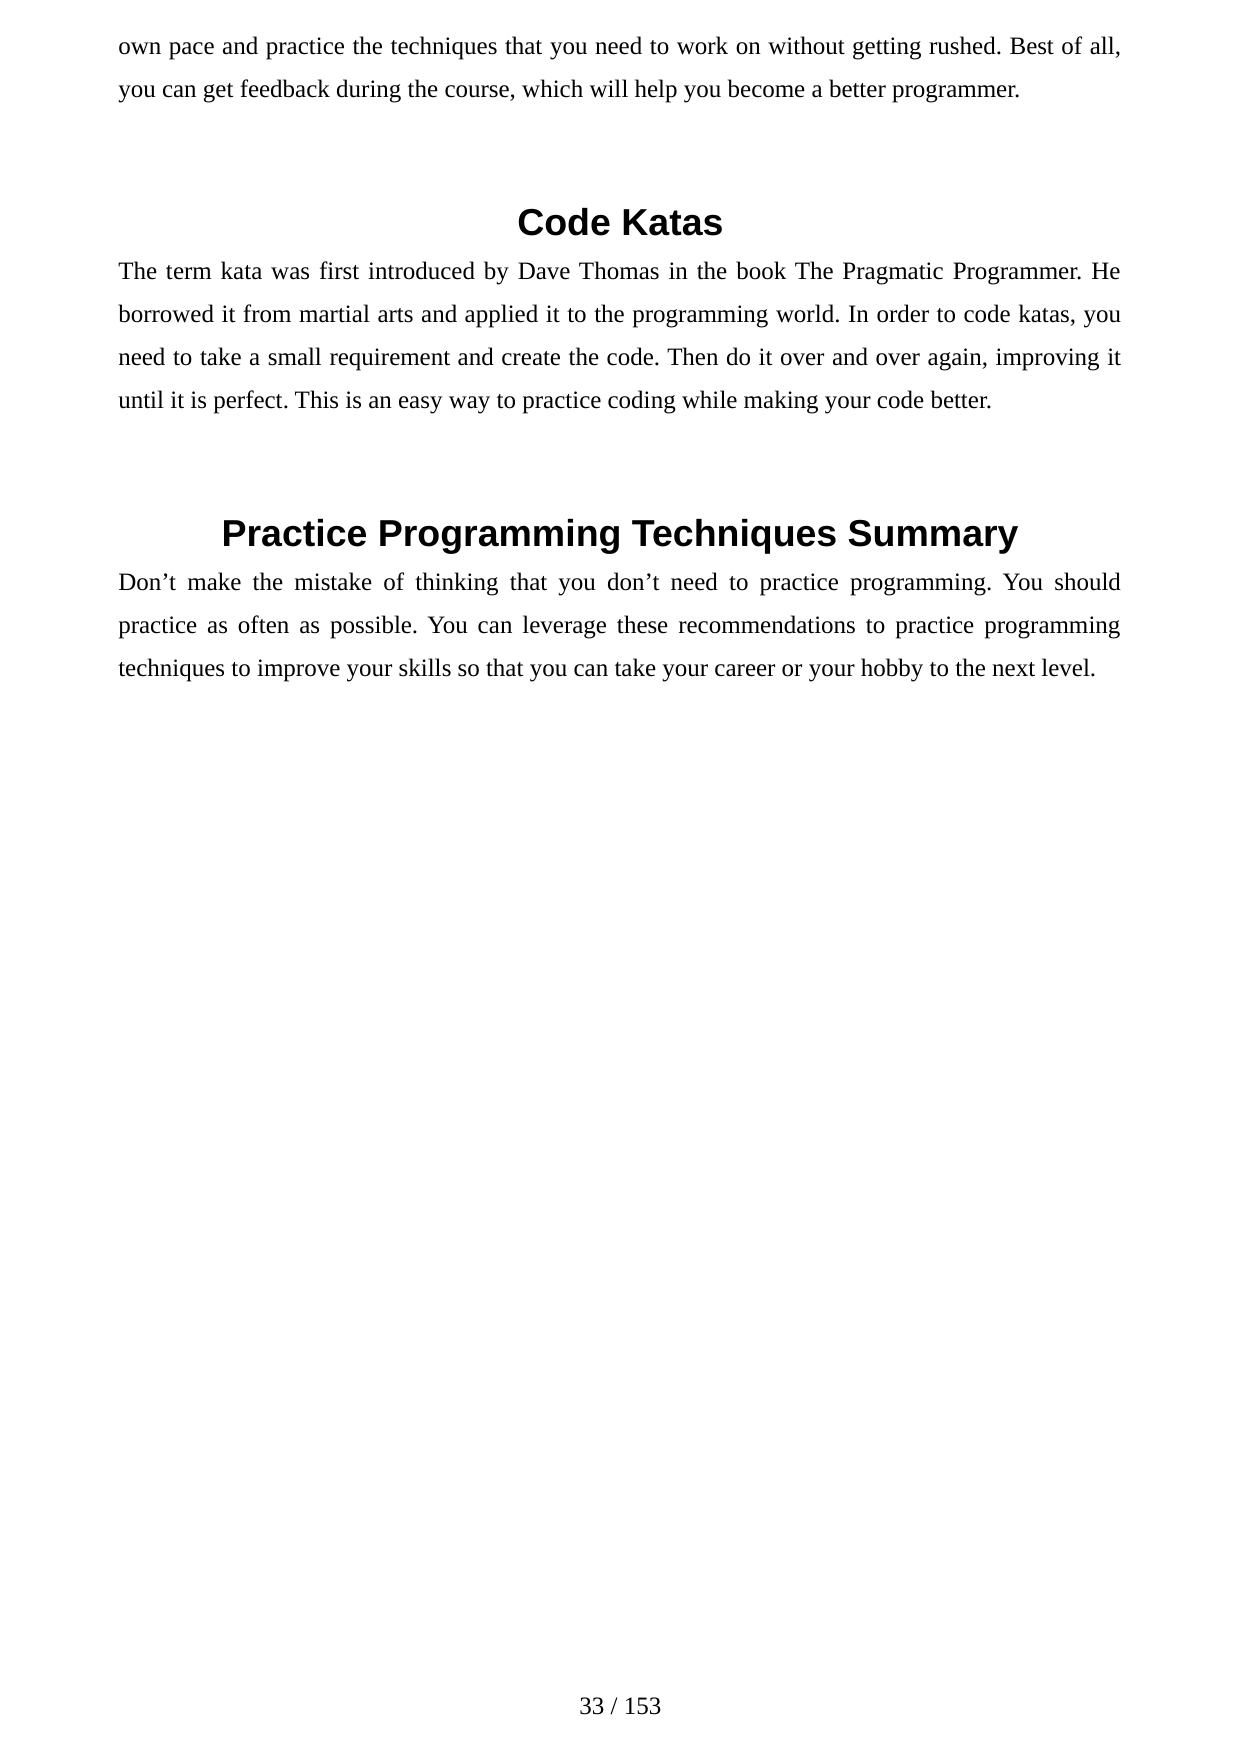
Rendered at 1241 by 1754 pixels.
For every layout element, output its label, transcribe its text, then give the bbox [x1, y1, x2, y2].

text The term kata was first introduced by Dave Thomas in the book The Pragmatic Programmer. He borrowed it from martial arts and applied it to the programming world. In order to code katas, you need to take a small requirement and create the code. Then do it over and over again, improving it until it is perfect. This is an easy way to practice coding while making your code better. [118, 256, 1122, 414]
text own pace and practice the techniques that you need to work on without getting rushed. Best of all, you can get feedback during the course, which will help you become a better programmer. [118, 31, 1122, 103]
subtitle Code Katas [118, 200, 1122, 243]
text Don’t make the mistake of thinking that you don’t need to practice programming. You should practice as often as possible. You can leverage these recommendations to practice programming techniques to improve your skills so that you can take your career or your hobby to the next level. [118, 567, 1122, 682]
subtitle Practice Programming Techniques Summary [118, 511, 1122, 554]
